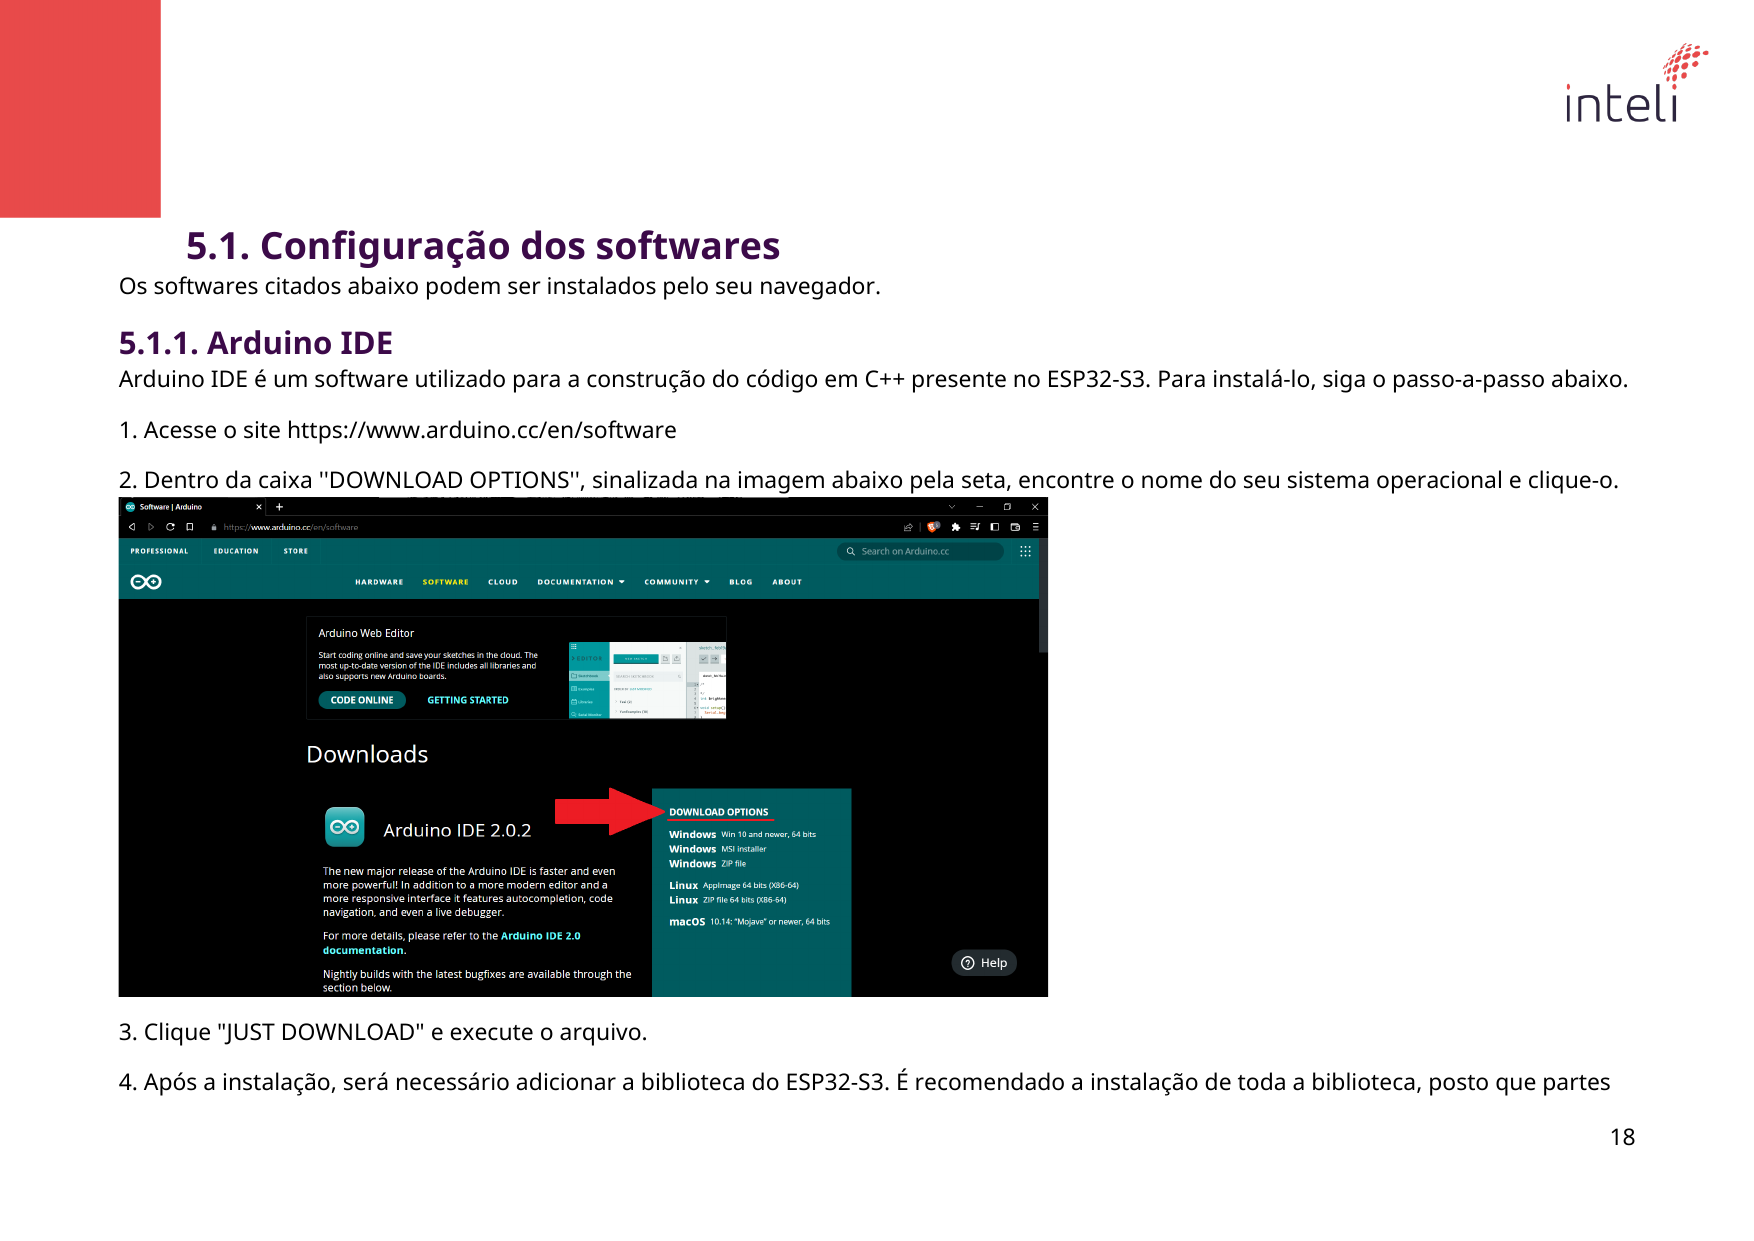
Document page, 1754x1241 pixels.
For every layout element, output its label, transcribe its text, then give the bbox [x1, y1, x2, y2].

subtitle 5.1.1. Arduino IDE [118, 321, 1636, 363]
text Os softwares citados abaixo podem ser instalados pelo seu navegador. [118, 270, 1636, 302]
text 4. Após a instalação, será necessário adicionar a biblioteca do ESP32-S3. É recomendado a instalação de toda a biblioteca, posto que partes [118, 1066, 1636, 1097]
text 3. Clique "JUST DOWNLOAD" e execute o arquivo. [118, 1016, 1636, 1047]
picture [118, 497, 1049, 997]
text Arduino IDE é um software utilizado para a construção do código em C++ presente no ESP32-S3. Para instalá-lo, siga o passo-a-passo abaixo. [118, 363, 1636, 394]
text 2. Dentro da caixa ''DOWNLOAD OPTIONS'', sinalizada na imagem abaixo pela seta, encontre o nome do seu sistema operacional e clique-o. [118, 464, 1636, 997]
subtitle 5.1. Configuração dos softwares [118, 219, 1636, 270]
picture [0, 0, 161, 218]
text 1. Acesse o site https://www.arduino.cc/en/software [118, 414, 1636, 445]
picture [1566, 43, 1709, 122]
